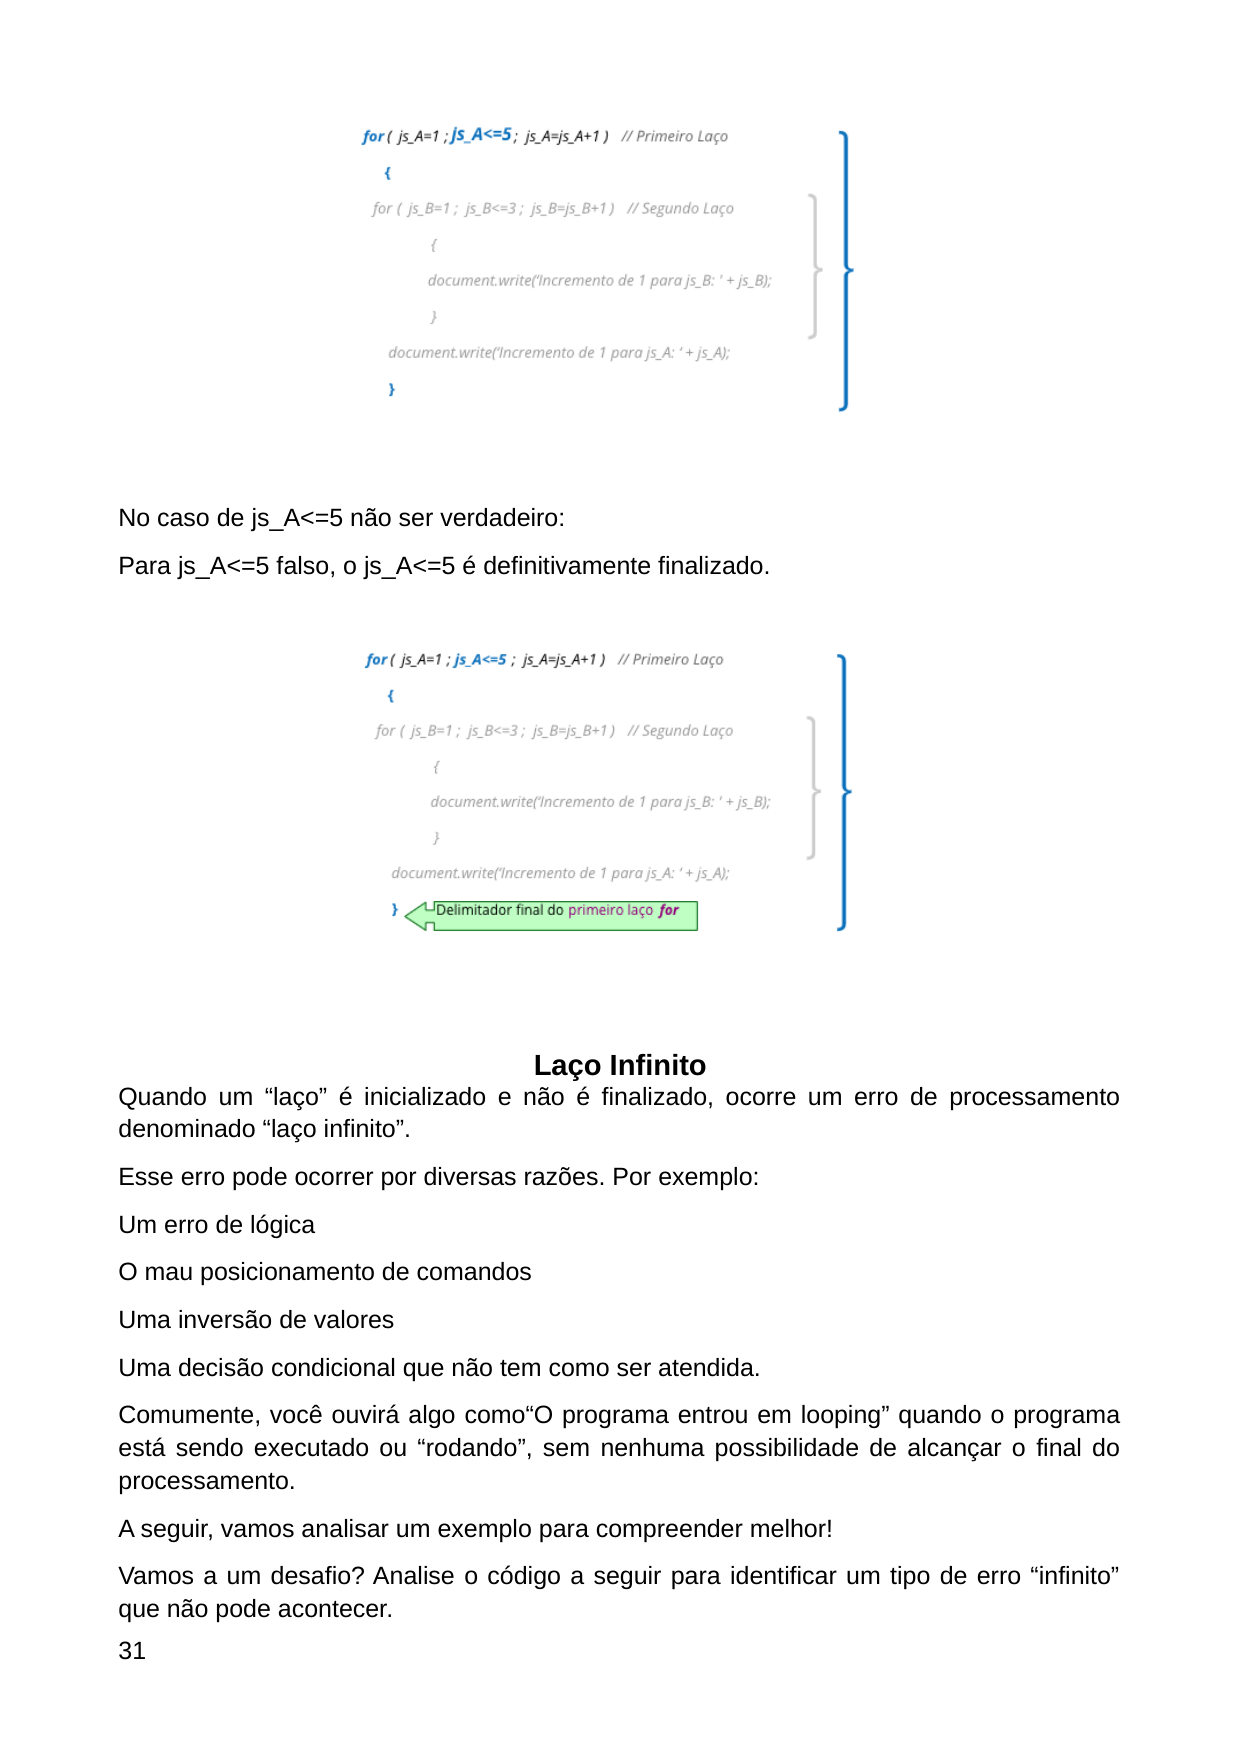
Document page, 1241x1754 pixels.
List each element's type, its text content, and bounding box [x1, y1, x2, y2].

text O mau posicionamento de comandos [118, 1257, 1122, 1286]
subtitle Laço Infinito [118, 1048, 1122, 1081]
text Quando um “laço” é inicializado e não é finalizado, ocorre um erro de processamento denominado “laço infinito”. [118, 1081, 1122, 1143]
text Uma decisão condicional que não tem como ser atendida. [118, 1352, 1122, 1381]
text Vamos a um desafio? Analise o código a seguir para identificar um tipo de erro “infinito” que não pode acontecer. [118, 1561, 1122, 1623]
text Esse erro pode ocorrer por diversas razões. Por exemplo: [118, 1162, 1122, 1191]
text Um erro de lógica [118, 1210, 1122, 1238]
text No caso de js_A<=5 não ser verdadeiro: [118, 503, 1122, 532]
text Para js_A<=5 falso, o js_A<=5 é definitivamente finalizado. [118, 551, 1122, 580]
text A seguir, vamos analisar um exemplo para compreender melhor! [118, 1514, 1122, 1542]
text Uma inversão de valores [118, 1305, 1122, 1334]
text Comumente, você ouvirá algo como“O programa entrou em looping” quando o programa está sendo executado ou “rodando”, sem nenhuma possibilidade de alcançar o final do processamento. [118, 1400, 1122, 1495]
